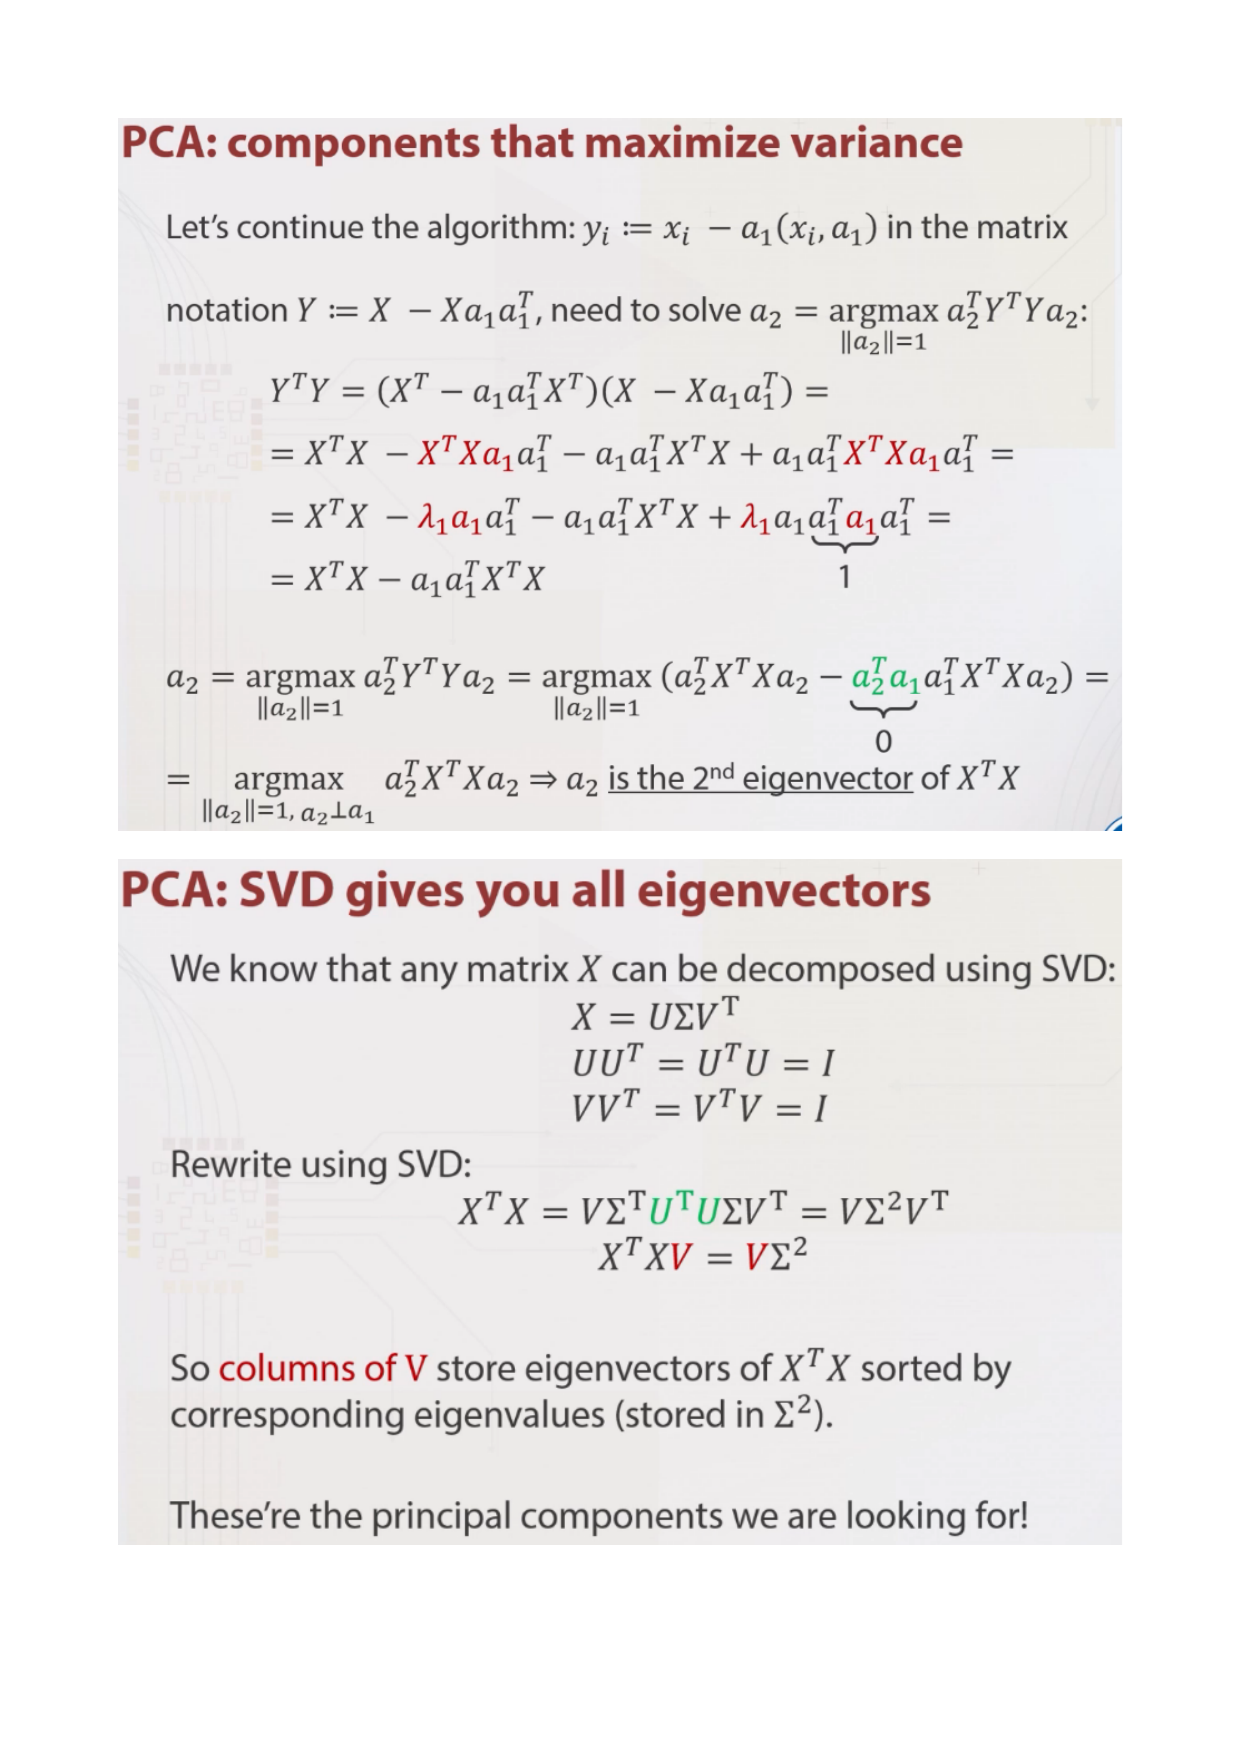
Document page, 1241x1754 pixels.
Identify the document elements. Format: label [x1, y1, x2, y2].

picture [118, 118, 1123, 831]
picture [118, 859, 1123, 1545]
